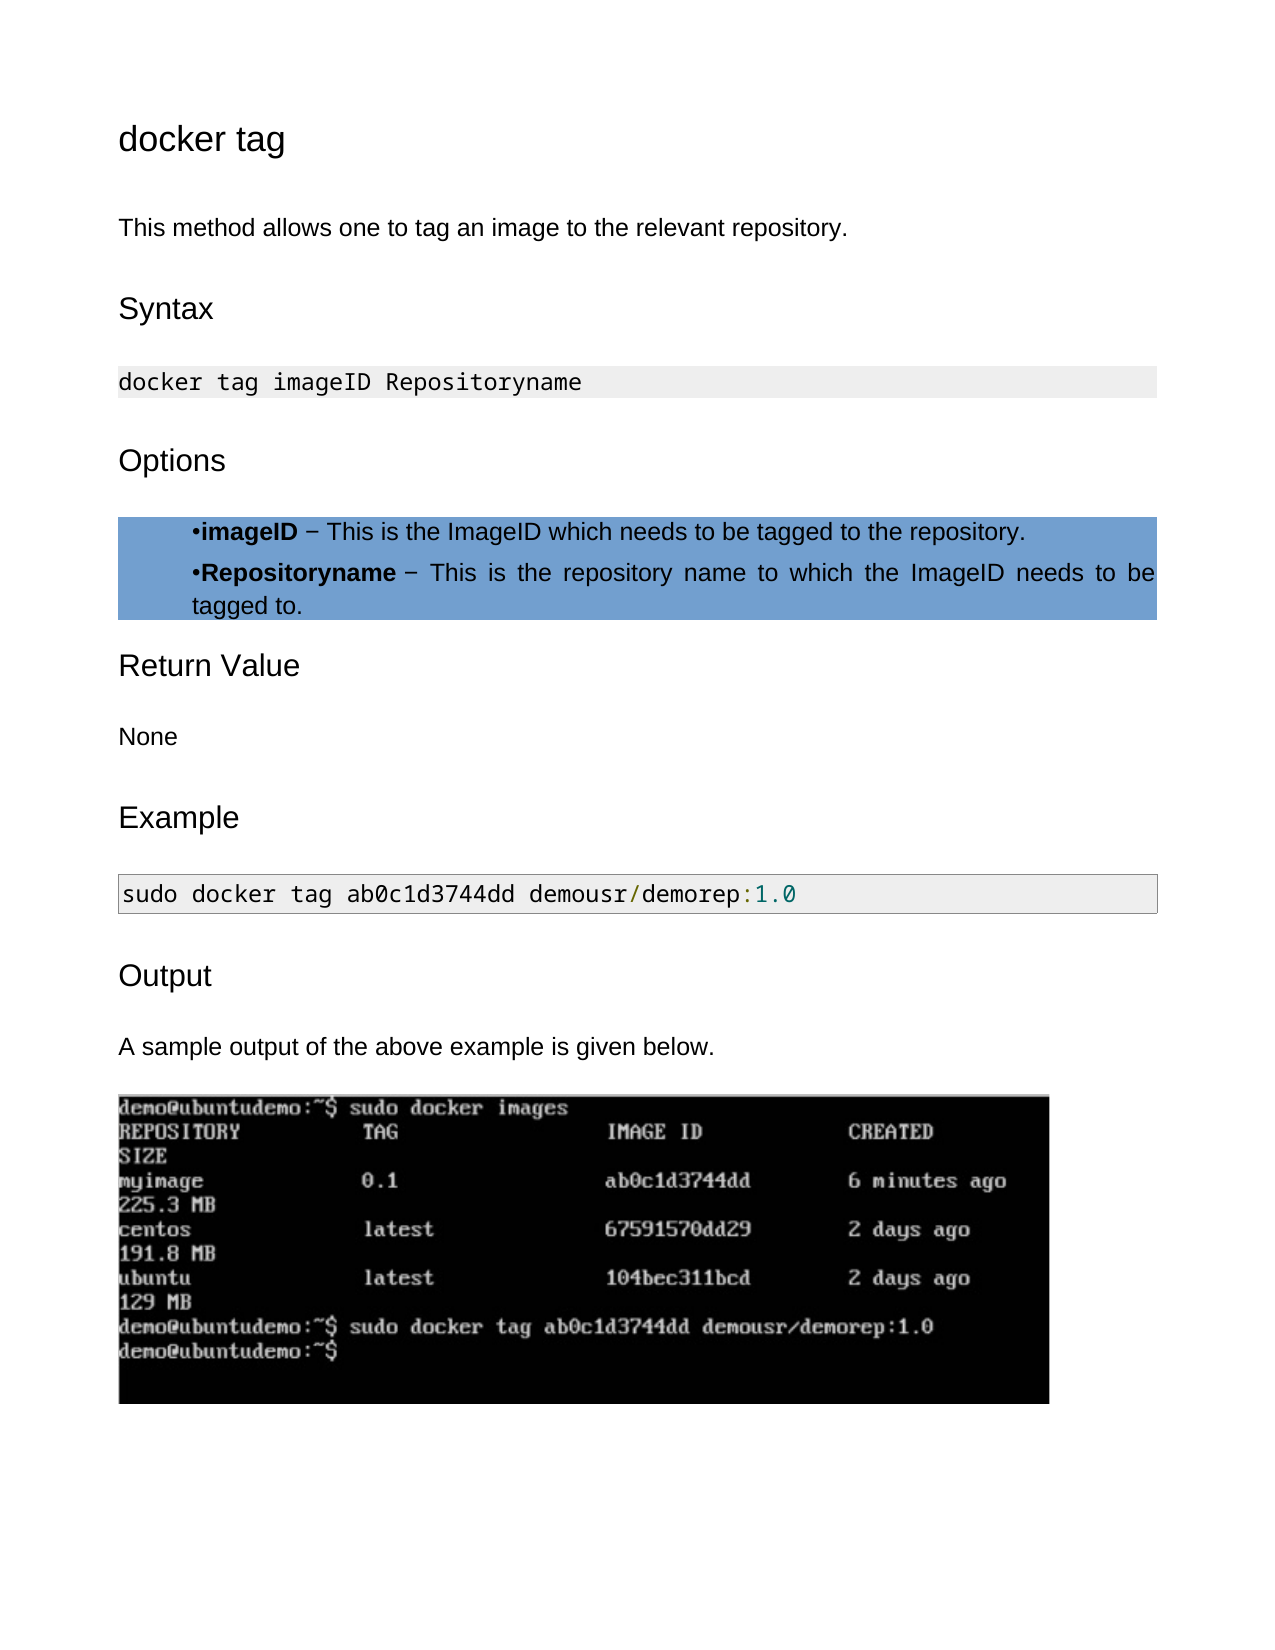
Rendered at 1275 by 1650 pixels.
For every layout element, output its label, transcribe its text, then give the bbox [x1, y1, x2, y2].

text docker tag imageID Repositoryname [118, 366, 1157, 398]
subtitle Example [118, 799, 1157, 835]
text None [118, 722, 1157, 751]
subtitle docker tag [118, 118, 1157, 159]
picture [118, 1094, 1050, 1404]
subtitle Syntax [118, 290, 1157, 326]
list Repositoryname − This is the repository name to which the ImageID needs to be tagged to. [118, 558, 1157, 620]
text sudo docker tag ab0c1d3744dd demousr/demorep:1.0 [119, 875, 1157, 913]
subtitle Output [118, 957, 1157, 993]
text This method allows one to tag an image to the relevant repository. [118, 213, 1157, 242]
subtitle Options [118, 442, 1157, 478]
text A sample output of the above example is given below. [118, 1032, 1157, 1061]
list imageID − This is the ImageID which needs to be tagged to the repository. [118, 517, 1157, 546]
subtitle Return Value [118, 647, 1157, 682]
